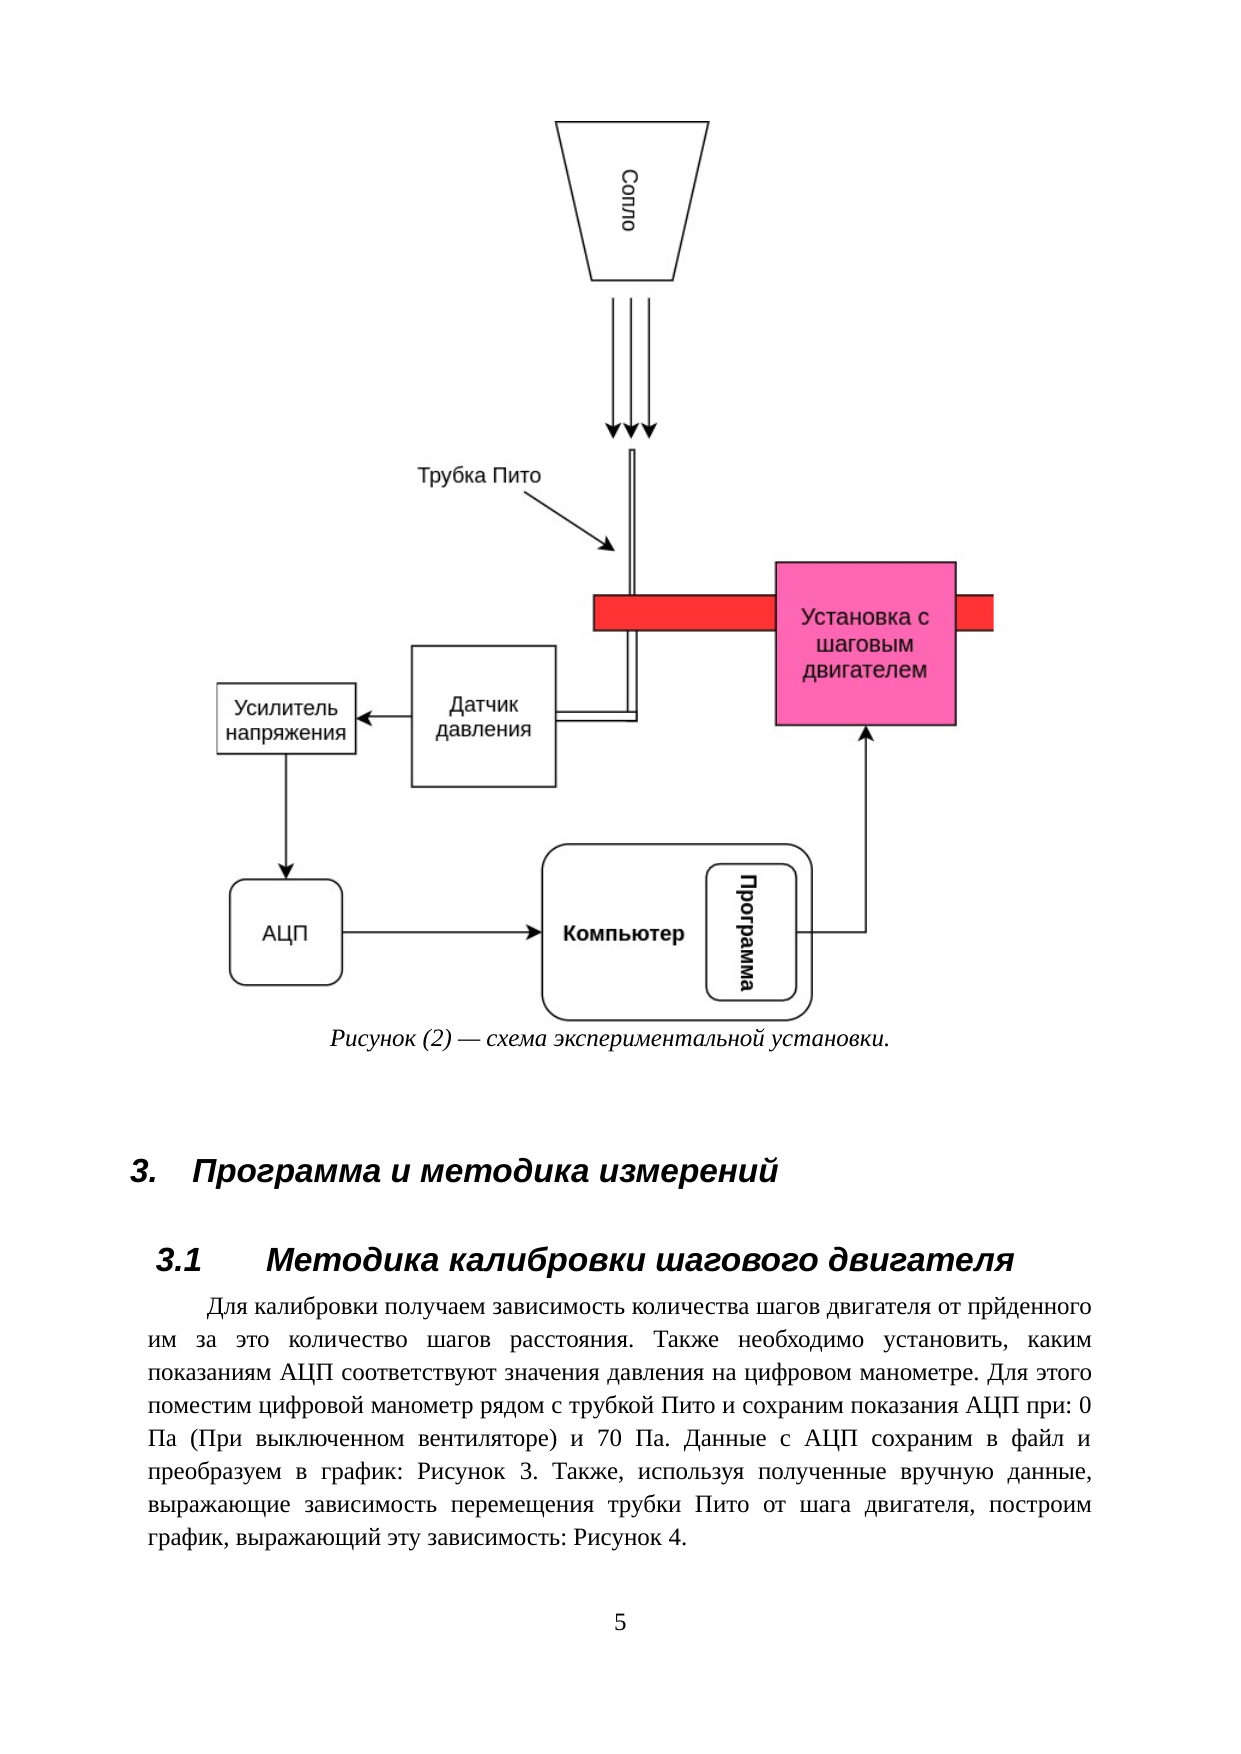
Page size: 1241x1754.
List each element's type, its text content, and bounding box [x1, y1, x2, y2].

subtitle Программа и методика измерений [130, 1151, 1122, 1190]
picture [216, 121, 994, 1023]
subtitle Методика калибровки шагового двигателя [156, 1240, 1122, 1279]
text Для калибровки получаем зависимость количества шагов двигателя от прйденного им за это количество шагов расстояния. Также необходимо установить, каким показаниям АЦП соответствуют значения давления на цифровом манометре. Для этого поместим цифровой манометр рядом с трубкой Пито и сохраним показания АЦП при: 0 Па (При выключенном вентиляторе) и 70 Па. Данные с АЦП сохраним в файл и преобразуем в график: Рисунок 3. Также, используя полученные вручную данные, выражающие зависимость перемещения трубки Пито от шага двигателя, построим график, выражающий эту зависимость: Рисунок 4. [148, 1291, 1093, 1551]
text Рисунок (2) — схема экспериментальной установки. [130, 118, 1093, 1052]
